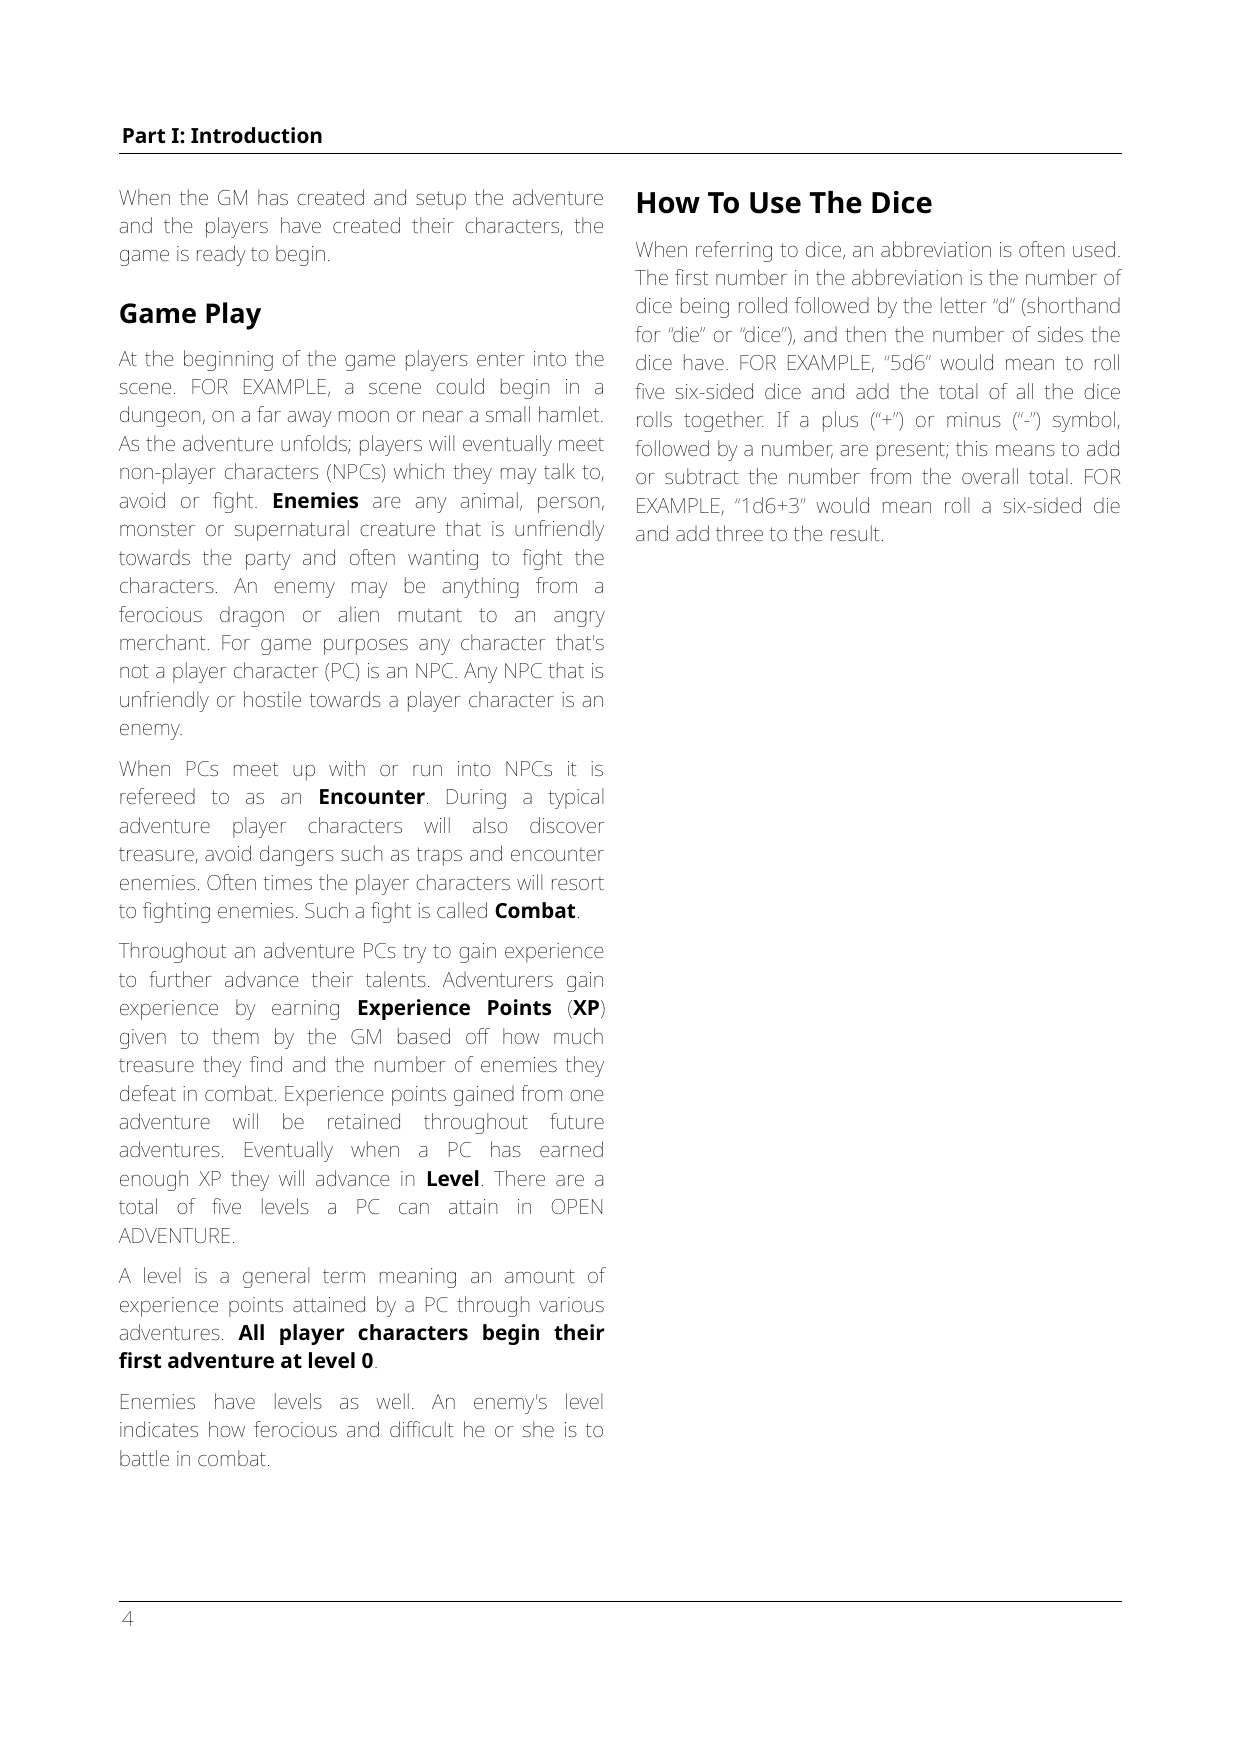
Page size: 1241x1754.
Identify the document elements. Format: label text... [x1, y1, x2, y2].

text Throughout an adventure PCs try to gain experience to further advance their talents. Adventurers gain experience by earning Experience Points (XP) given to them by the GM based off how much treasure they find and the number of enemies they defeat in combat. Experience points gained from one adventure will be retained throughout future adventures. Eventually when a PC has earned enough XP they will advance in Level. There are a total of five levels a PC can attain in OPEN ADVENTURE. [118, 936, 605, 1249]
text At the beginning of the game players enter into the scene. FOR EXAMPLE, a scene could begin in a dungeon, on a far away moon or near a small hamlet. As the adventure unfolds; players will eventually meet non-player characters (NPCs) which they may talk to, avoid or fight. Enemies are any animal, person, monster or supernatural creature that is unfriendly towards the party and often wanting to fight the characters. An enemy may be anything from a ferocious dragon or alien mutant to an angry merchant. For game purposes any character that's not a player character (PC) is an NPC. Any NPC that is unfriendly or hostile towards a player character is an enemy. [118, 344, 605, 742]
text Enemies have levels as well. An enemy's level indicates how ferocious and difficult he or she is to battle in combat. [118, 1387, 605, 1472]
text When the GM has created and setup the adventure and the players have created their characters, the game is ready to begin. [118, 183, 605, 268]
text A level is a general term meaning an amount of experience points attained by a PC through various adventures. All player characters begin their first adventure at level 0. [118, 1261, 605, 1375]
text Game Play [118, 295, 605, 332]
text When referring to dice, an abbreviation is often used. The first number in the abbreviation is the number of dice being rolled followed by the letter “d” (shorthand for “die” or “dice”), and then the number of sides the dice have. FOR EXAMPLE, “5d6” would mean to roll five six-sided dice and add the total of all the dice rolls together. If a plus (“+”) or minus (“-”) symbol, followed by a number, are present; this means to add or subtract the number from the overall total. FOR EXAMPLE, “1d6+3” would mean roll a six-sided die and add three to the result. [635, 235, 1122, 548]
text When PCs meet up with or run into NPCs it is refereed to as an Encounter. During a typical adventure player characters will also discover treasure, avoid dangers such as traps and encounter enemies. Often times the player characters will resort to fighting enemies. Such a fight is called Combat. [118, 754, 605, 924]
subtitle How To Use The Dice [635, 183, 1122, 222]
